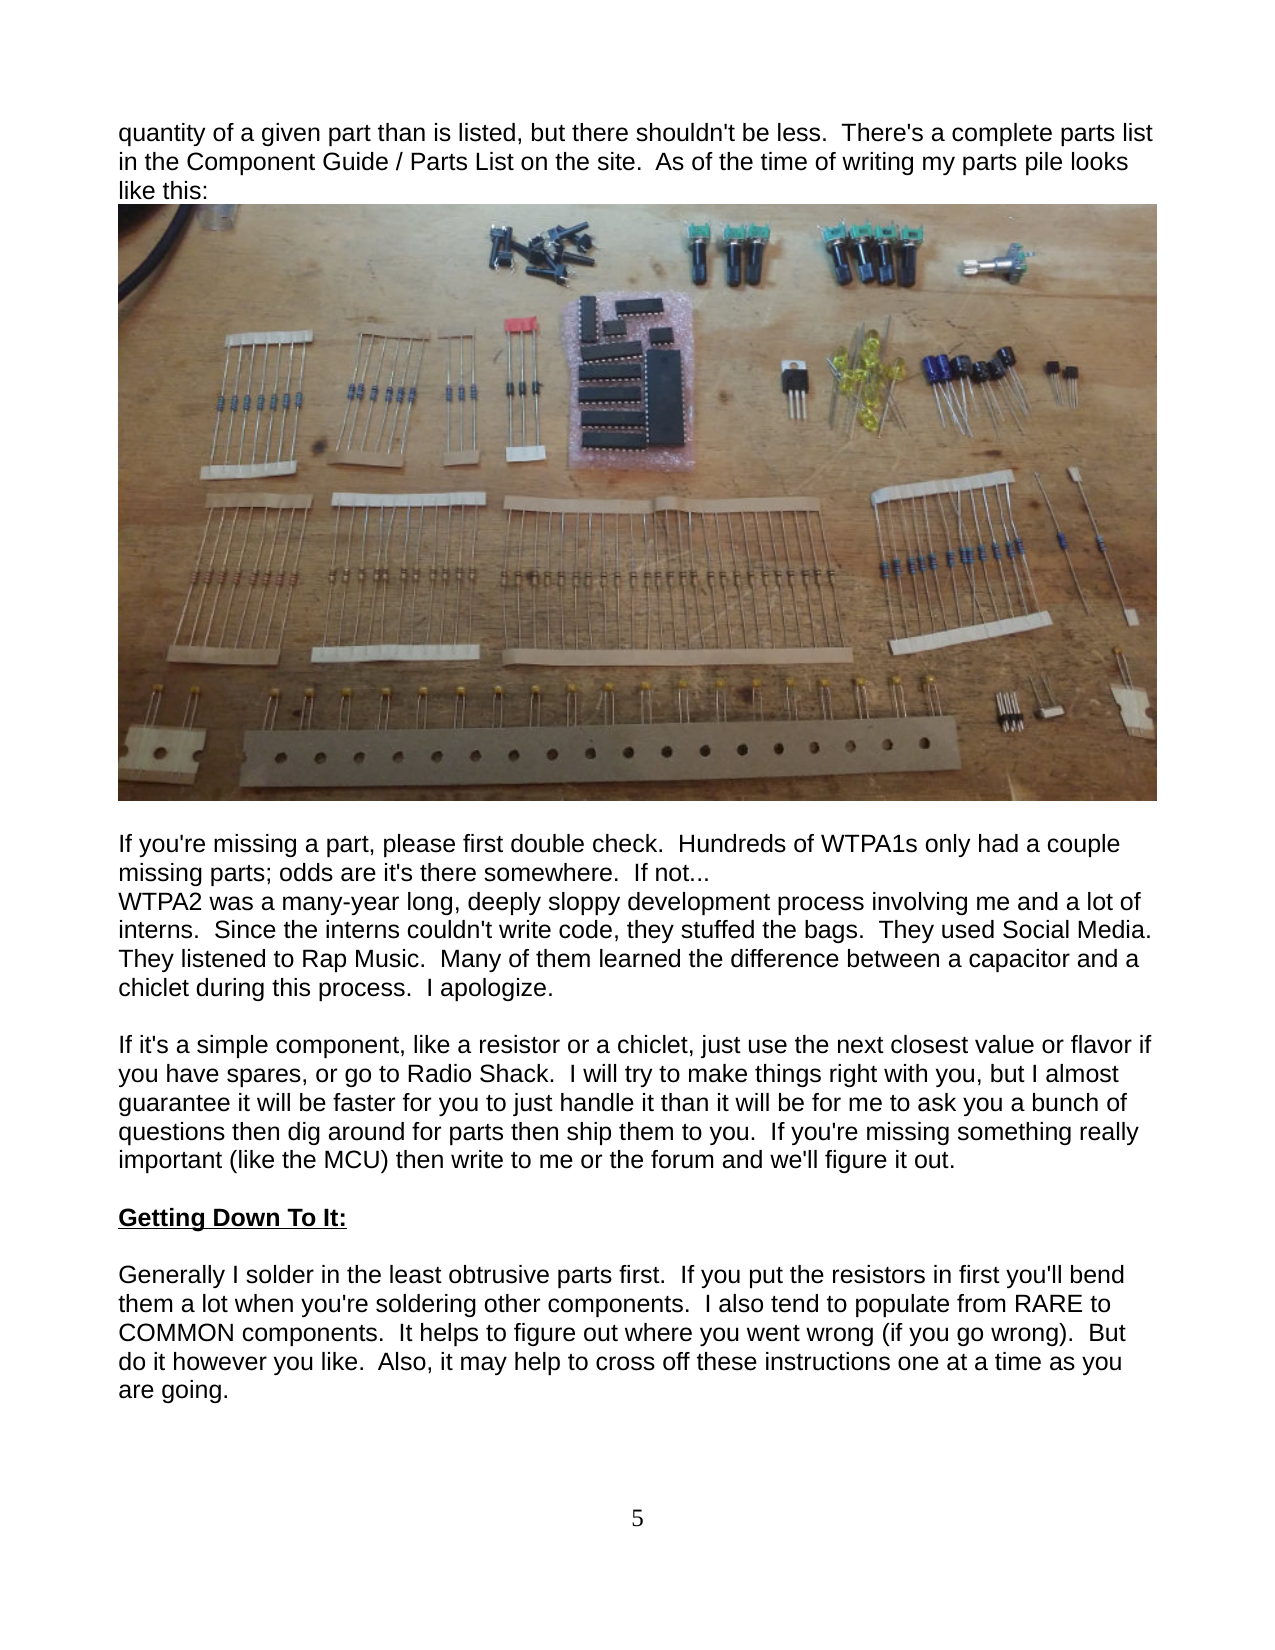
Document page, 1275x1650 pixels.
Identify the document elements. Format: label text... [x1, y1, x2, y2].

text Generally I solder in the least obtrusive parts first. If you put the resistors in first you'll bend them a lot when you're soldering other components. I also tend to populate from RARE to COMMON components. It helps to figure out where you went wrong (if you go wrong). But do it however you like. Also, it may help to cross off these instructions one at a time as you are going. [118, 1260, 1157, 1404]
picture [118, 204, 1157, 801]
text If you're missing a part, please first double check. Hundreds of WTPA1s only had a couple missing parts; odds are it's there somewhere. If not... [118, 829, 1157, 887]
text If it's a simple component, like a resistor or a chiclet, just use the next closest value or flavor if you have spares, or go to Radio Shack. I will try to make things right with you, but I almost guarantee it will be faster for you to just handle it than it will be for me to ask you a bunch of questions then dig around for parts then ship them to you. If you're missing something really important (like the MCU) then write to me or the forum and we'll figure it out. [118, 1030, 1157, 1174]
text Getting Down To It: [118, 1203, 1157, 1232]
text WTPA2 was a many-year long, deeply sloppy development process involving me and a lot of interns. Since the interns couldn't write code, they stuffed the bags. They used Social Media. They listened to Rap Music. Many of them learned the difference between a capacitor and a chiclet during this process. I apologize. [118, 887, 1157, 1002]
text quantity of a given part than is listed, but there shouldn't be less. There's a complete parts list in the Component Guide / Parts List on the site. As of the time of writing my parts pile looks like this: [118, 118, 1157, 204]
